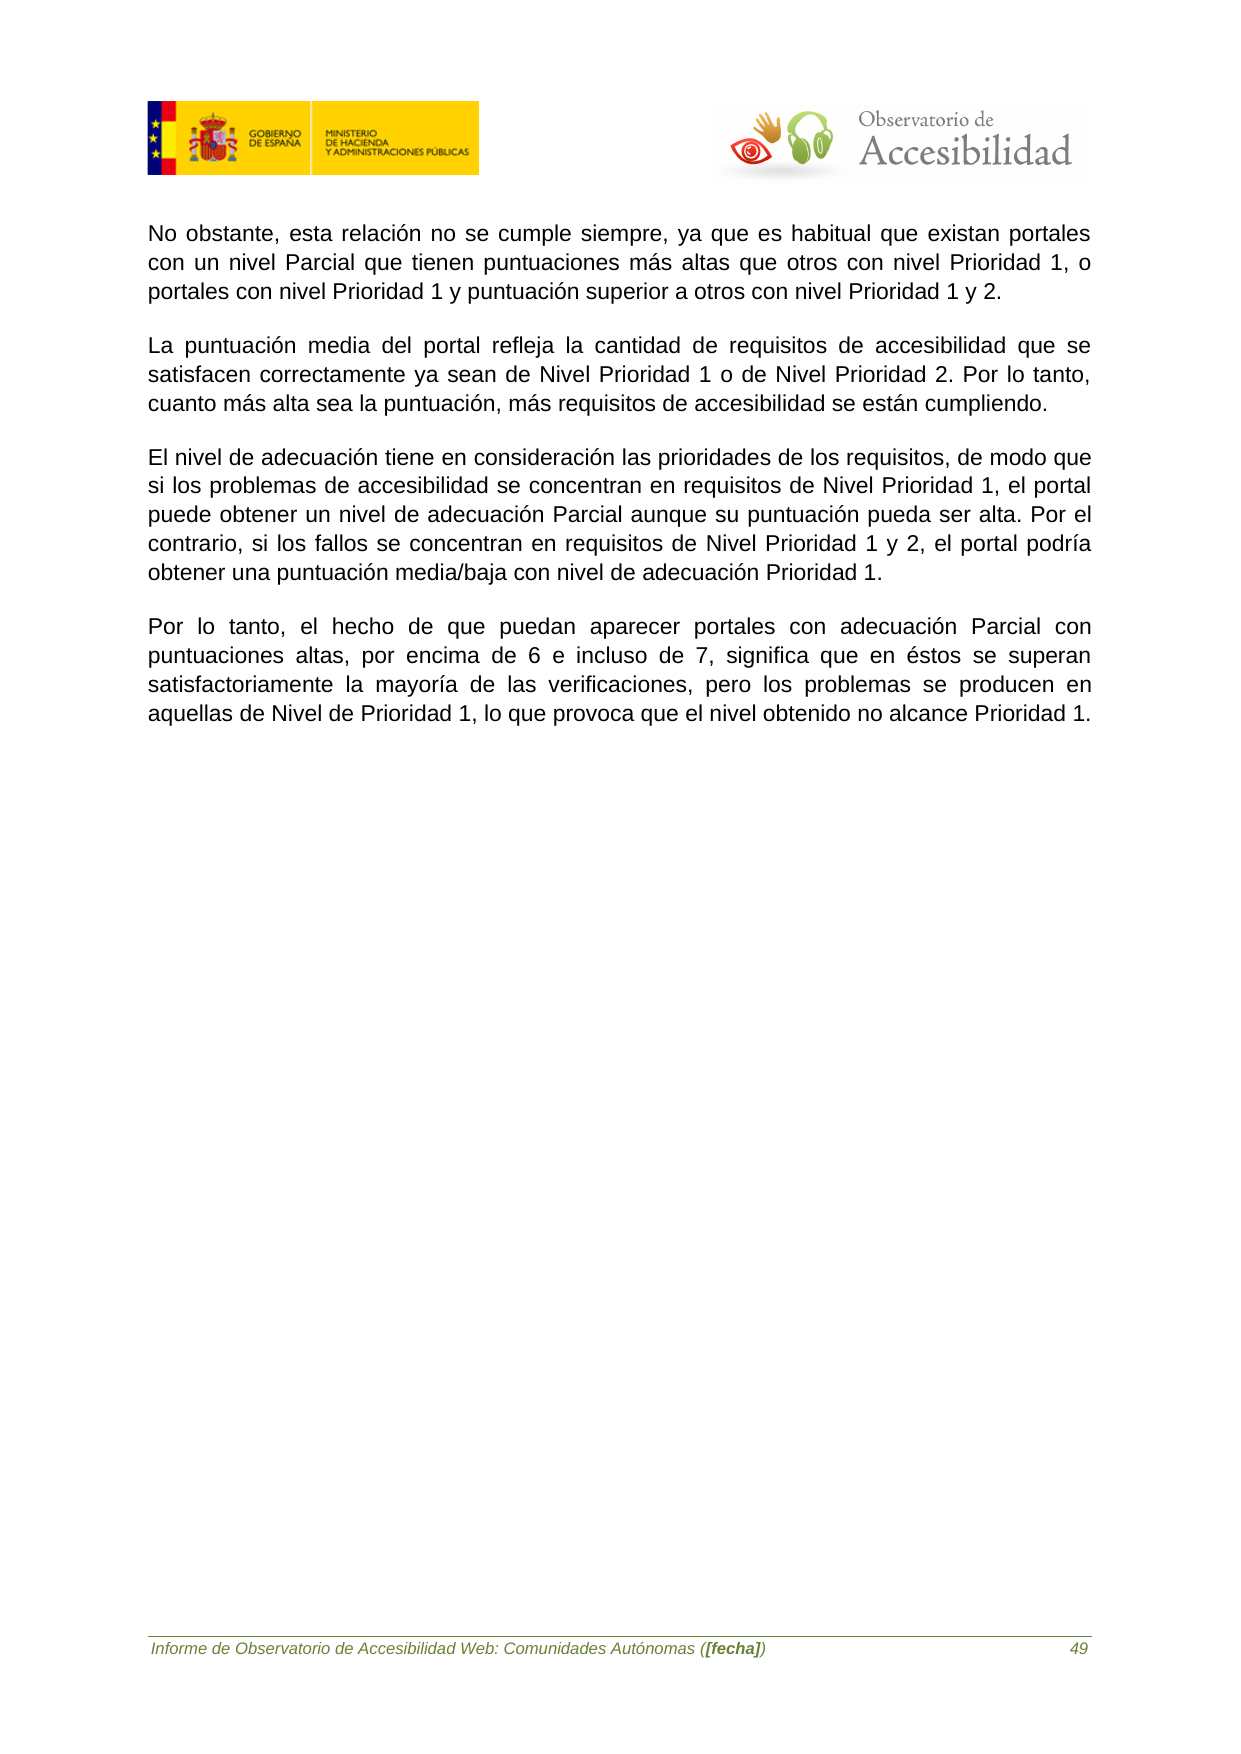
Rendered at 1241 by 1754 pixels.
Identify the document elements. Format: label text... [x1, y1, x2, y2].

text El nivel de adecuación tiene en consideración las prioridades de los requisitos, de modo que si los problemas de accesibilidad se concentran en requisitos de Nivel Prioridad 1, el portal puede obtener un nivel de adecuación Parcial aunque su puntuación pueda ser alta. Por el contrario, si los fallos se concentran en requisitos de Nivel Prioridad 1 y 2, el portal podría obtener una puntuación media/baja con nivel de adecuación Prioridad 1. [148, 443, 1092, 586]
picture [710, 102, 1086, 185]
text Por lo tanto, el hecho de que puedan aparecer portales con adecuación Parcial con puntuaciones altas, por encima de 6 e incluso de 7, significa que en éstos se superan satisfactoriamente la mayoría de las verificaciones, pero los problemas se producen en aquellas de Nivel de Prioridad 1, lo que provoca que el nivel obtenido no alcance Prioridad 1. [148, 613, 1092, 726]
picture [147, 101, 479, 175]
text La puntuación media del portal refleja la cantidad de requisitos de accesibilidad que se satisfacen correctamente ya sean de Nivel Prioridad 1 o de Nivel Prioridad 2. Por lo tanto, cuanto más alta sea la puntuación, más requisitos de accesibilidad se están cumpliendo. [148, 332, 1092, 416]
text No obstante, esta relación no se cumple siempre, ya que es habitual que existan portales con un nivel Parcial que tienen puntuaciones más altas que otros con nivel Prioridad 1, o portales con nivel Prioridad 1 y puntuación superior a otros con nivel Prioridad 1 y 2. [148, 220, 1092, 304]
